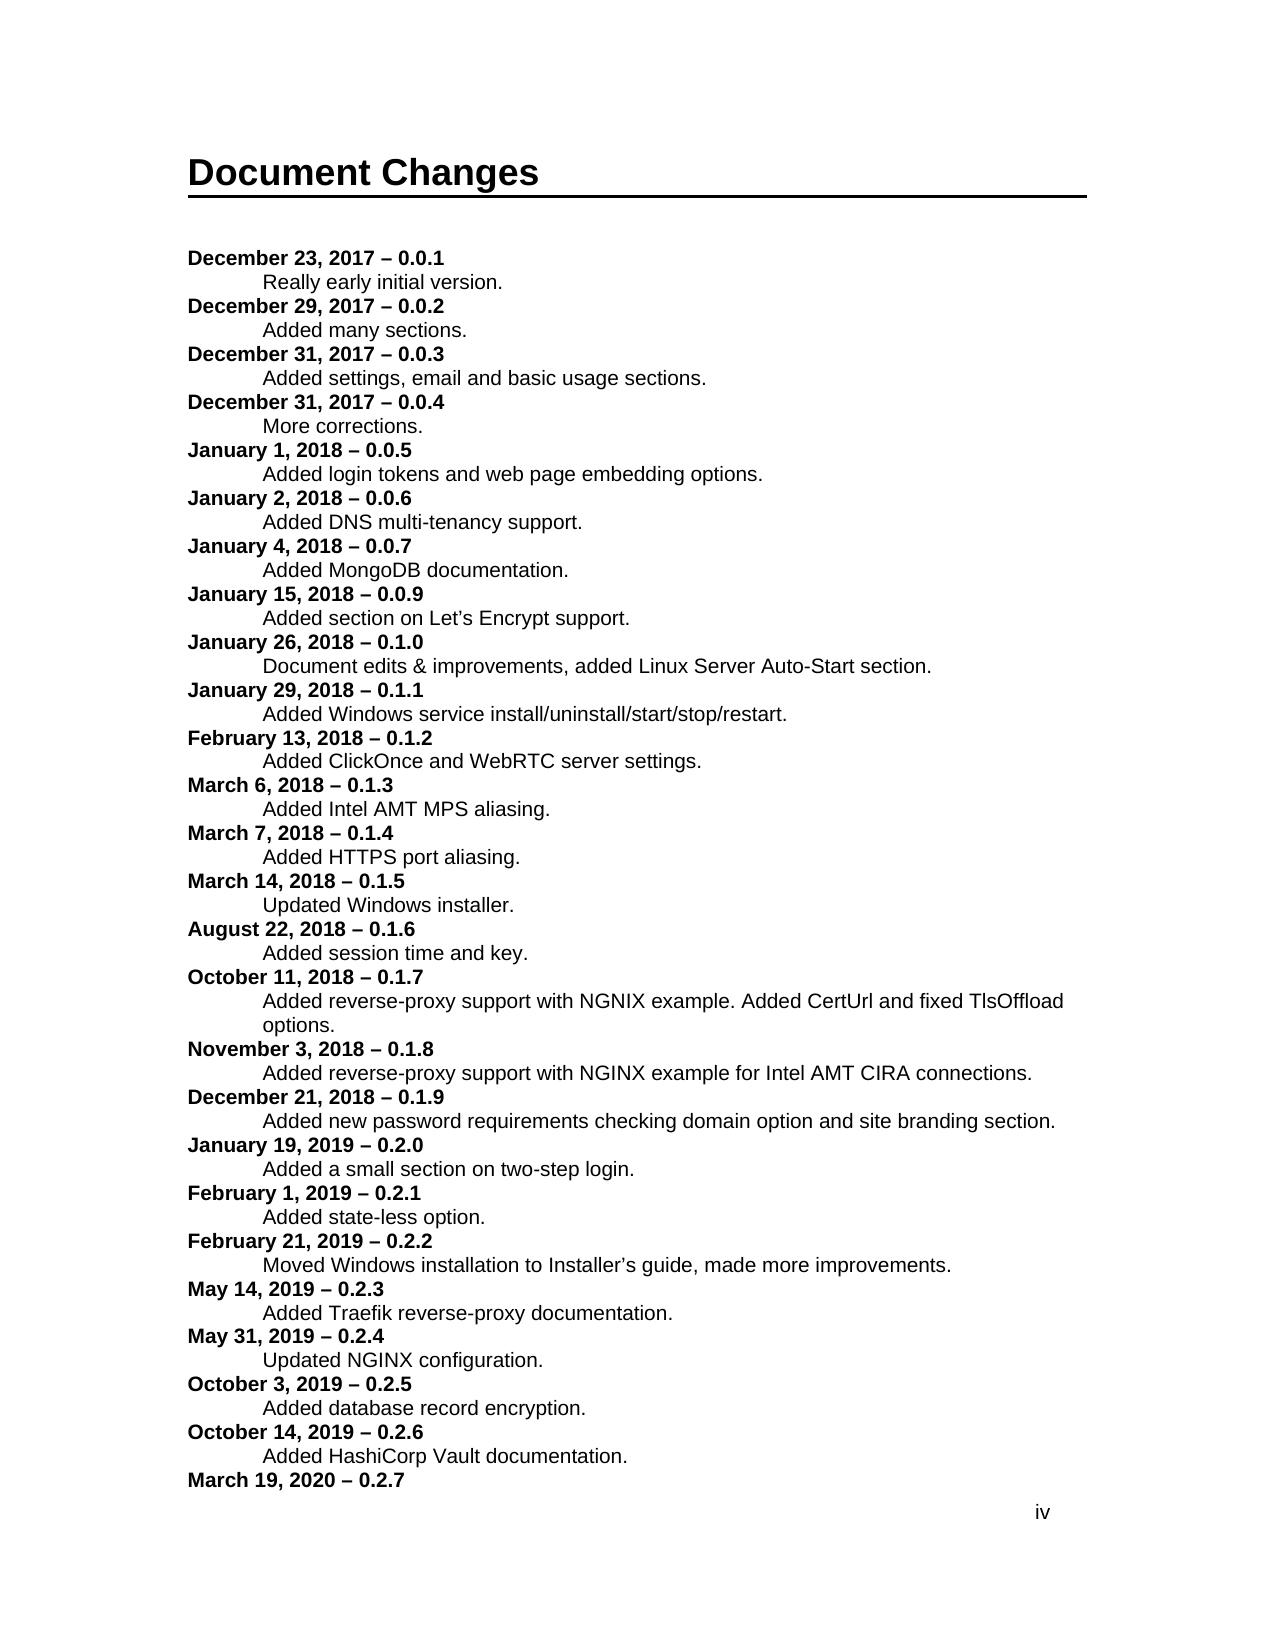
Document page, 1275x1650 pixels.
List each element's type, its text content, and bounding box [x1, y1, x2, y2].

text February 21, 2019 – 0.2.2 [187, 1228, 1087, 1252]
text December 31, 2017 – 0.0.4 [187, 390, 1087, 414]
text January 2, 2018 – 0.0.6 [187, 486, 1087, 510]
text More corrections. [187, 414, 1087, 438]
text December 23, 2017 – 0.0.1 [187, 246, 1087, 270]
text Added new password requirements checking domain option and site branding section. [187, 1109, 1087, 1133]
text December 29, 2017 – 0.0.2 [187, 294, 1087, 318]
text Added HashiCorp Vault documentation. [187, 1444, 1087, 1468]
text January 29, 2018 – 0.1.1 [187, 677, 1087, 701]
text Added state-less option. [187, 1204, 1087, 1228]
text Added database record encryption. [187, 1396, 1087, 1420]
text Moved Windows installation to Installer’s guide, made more improvements. [187, 1252, 1087, 1276]
text Really early initial version. [187, 270, 1087, 294]
text Added reverse-proxy support with NGNIX example. Added CertUrl and fixed TlsOffload options. [262, 989, 1087, 1037]
text January 19, 2019 – 0.2.0 [187, 1133, 1087, 1157]
text January 15, 2018 – 0.0.9 [187, 582, 1087, 606]
text October 3, 2019 – 0.2.5 [187, 1372, 1087, 1396]
text Updated NGINX configuration. [187, 1348, 1087, 1372]
text Added Windows service install/uninstall/start/stop/restart. [187, 701, 1087, 725]
text Added Intel AMT MPS aliasing. [187, 797, 1087, 821]
text Added MongoDB documentation. [187, 558, 1087, 582]
text August 22, 2018 – 0.1.6 [187, 917, 1087, 941]
text December 21, 2018 – 0.1.9 [187, 1085, 1087, 1109]
text May 31, 2019 – 0.2.4 [187, 1324, 1087, 1348]
text Added session time and key. [187, 941, 1087, 965]
text October 11, 2018 – 0.1.7 [187, 965, 1087, 989]
text January 1, 2018 – 0.0.5 [187, 438, 1087, 462]
text May 14, 2019 – 0.2.3 [187, 1276, 1087, 1300]
text March 19, 2020 – 0.2.7 [187, 1468, 1087, 1492]
text October 14, 2019 – 0.2.6 [187, 1420, 1087, 1444]
text Added reverse-proxy support with NGINX example for Intel AMT CIRA connections. [187, 1061, 1087, 1085]
text March 7, 2018 – 0.1.4 [187, 821, 1087, 845]
text Document Changes [187, 150, 1087, 198]
text Updated Windows installer. [187, 893, 1087, 917]
text Added section on Let’s Encrypt support. [187, 606, 1087, 629]
text November 3, 2018 – 0.1.8 [187, 1037, 1087, 1061]
text Added DNS multi-tenancy support. [187, 510, 1087, 534]
text March 14, 2018 – 0.1.5 [187, 869, 1087, 893]
text January 26, 2018 – 0.1.0 [187, 629, 1087, 653]
text Added settings, email and basic usage sections. [187, 366, 1087, 390]
text January 4, 2018 – 0.0.7 [187, 534, 1087, 558]
text February 13, 2018 – 0.1.2 [187, 725, 1087, 749]
text Added login tokens and web page embedding options. [187, 462, 1087, 486]
text December 31, 2017 – 0.0.3 [187, 342, 1087, 366]
text Added a small section on two-step login. [187, 1157, 1087, 1181]
text Added many sections. [187, 318, 1087, 342]
text Document edits & improvements, added Linux Server Auto-Start section. [187, 653, 1087, 677]
text Added ClickOnce and WebRTC server settings. [187, 749, 1087, 773]
text February 1, 2019 – 0.2.1 [187, 1181, 1087, 1204]
text March 6, 2018 – 0.1.3 [187, 773, 1087, 797]
text Added Traefik reverse-proxy documentation. [187, 1300, 1087, 1324]
text Added HTTPS port aliasing. [187, 845, 1087, 869]
